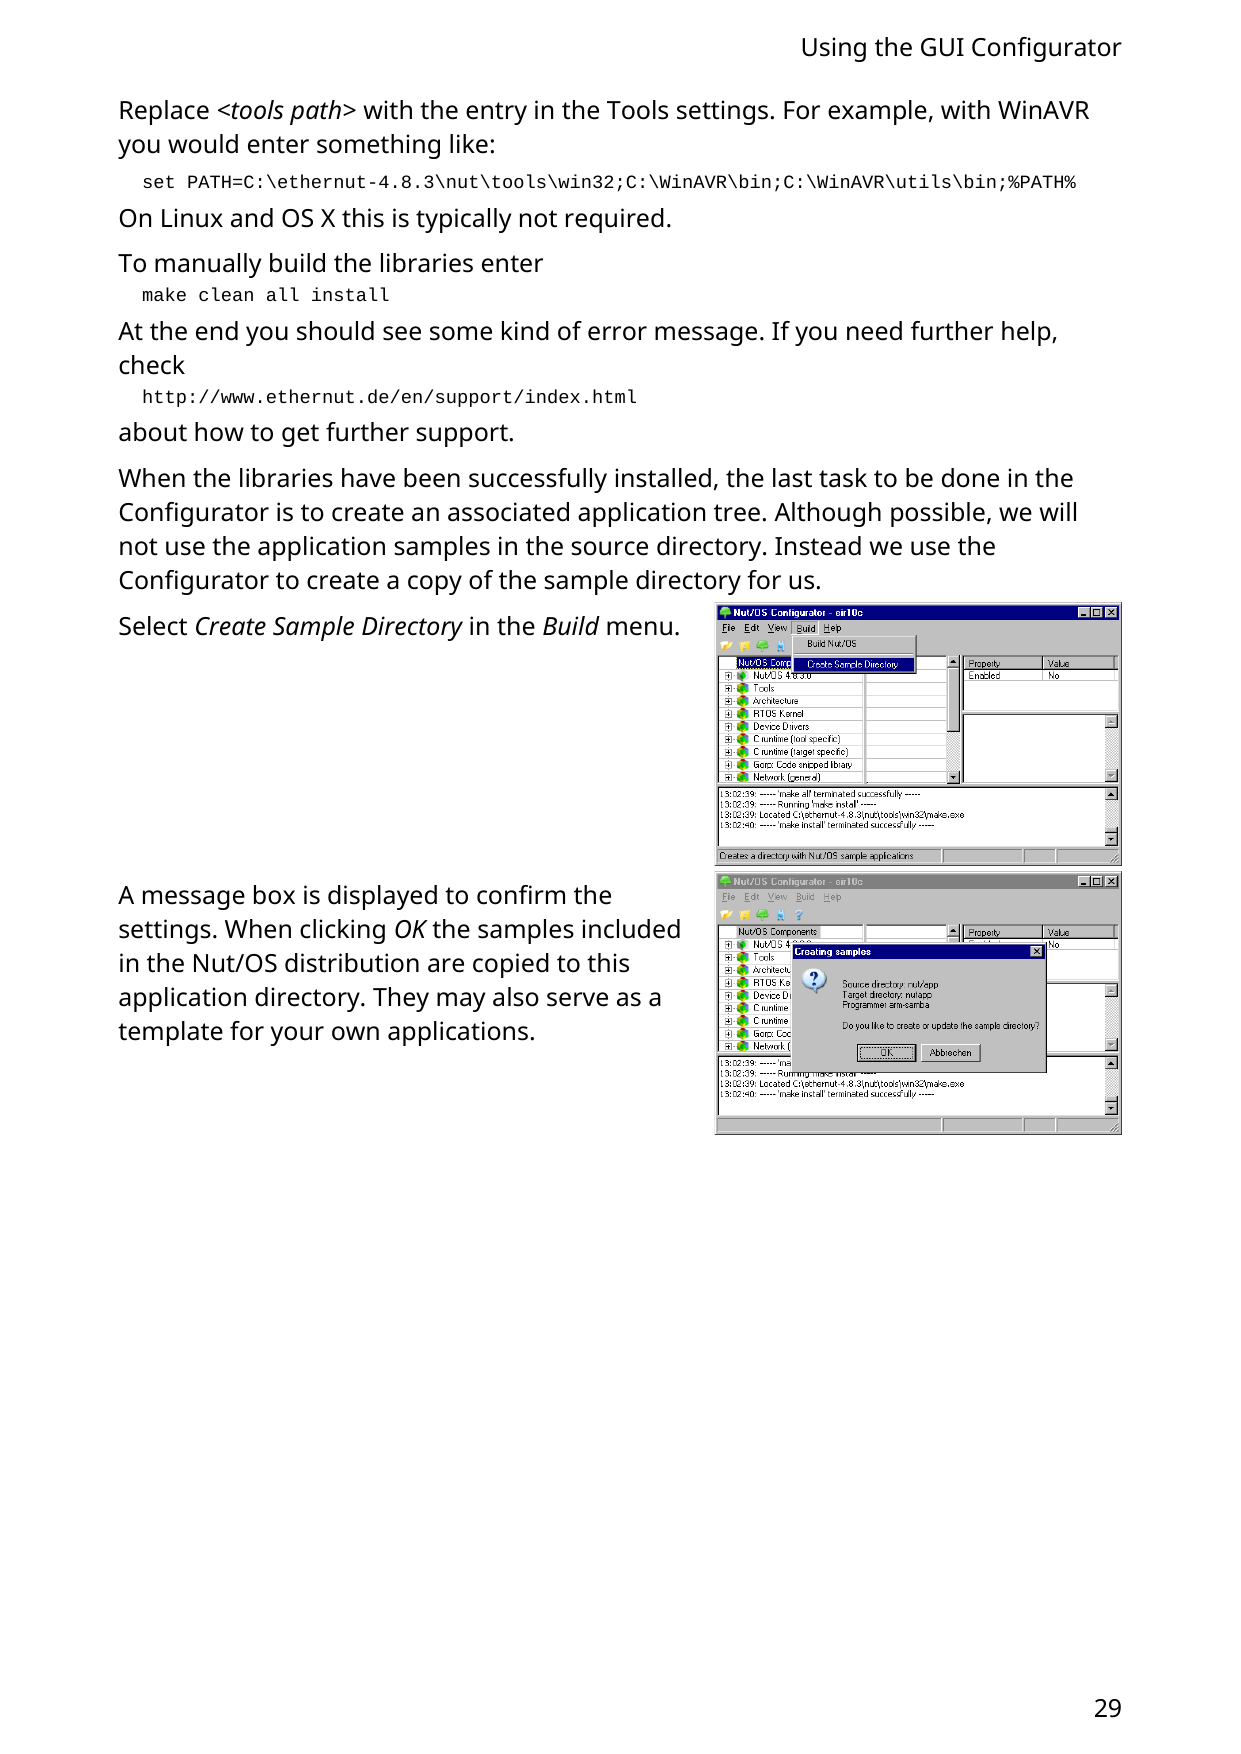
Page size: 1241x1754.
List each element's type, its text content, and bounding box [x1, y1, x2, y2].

text On Linux and OS X this is typically not required. [118, 200, 1122, 234]
picture [714, 602, 1122, 866]
text make clean all install [142, 286, 1122, 307]
text http://www.ethernut.de/en/support/index.html [142, 387, 1122, 409]
picture [714, 871, 1122, 1135]
text Replace <tools path> with the entry in the Tools settings. For example, with WinAVR you would enter something like: [118, 93, 1122, 161]
text When the libraries have been successfully installed, the last task to be done in the Configurator is to create an associated application tree. Although possible, we will not use the application samples in the source directory. Instead we use the Configurator to create a copy of the sample directory for us. [118, 461, 1122, 597]
text Select Create Sample Directory in the Build menu. [118, 609, 714, 866]
text set PATH=C:\ethernut-4.8.3\nut\tools\win32;C:\WinAVR\bin;C:\WinAVR\utils\bin;%PATH% [142, 173, 1122, 194]
text A message box is displayed to confirm the settings. When clicking OK the samples included in the Nut/OS distribution are copied to this application directory. They may also serve as a template for your own applications. [118, 877, 714, 1134]
text At the end you should see some kind of error message. If you need further help, check [118, 313, 1122, 381]
text about how to get further support. [118, 414, 1122, 449]
text To manually build the libraries enter [118, 246, 1122, 280]
